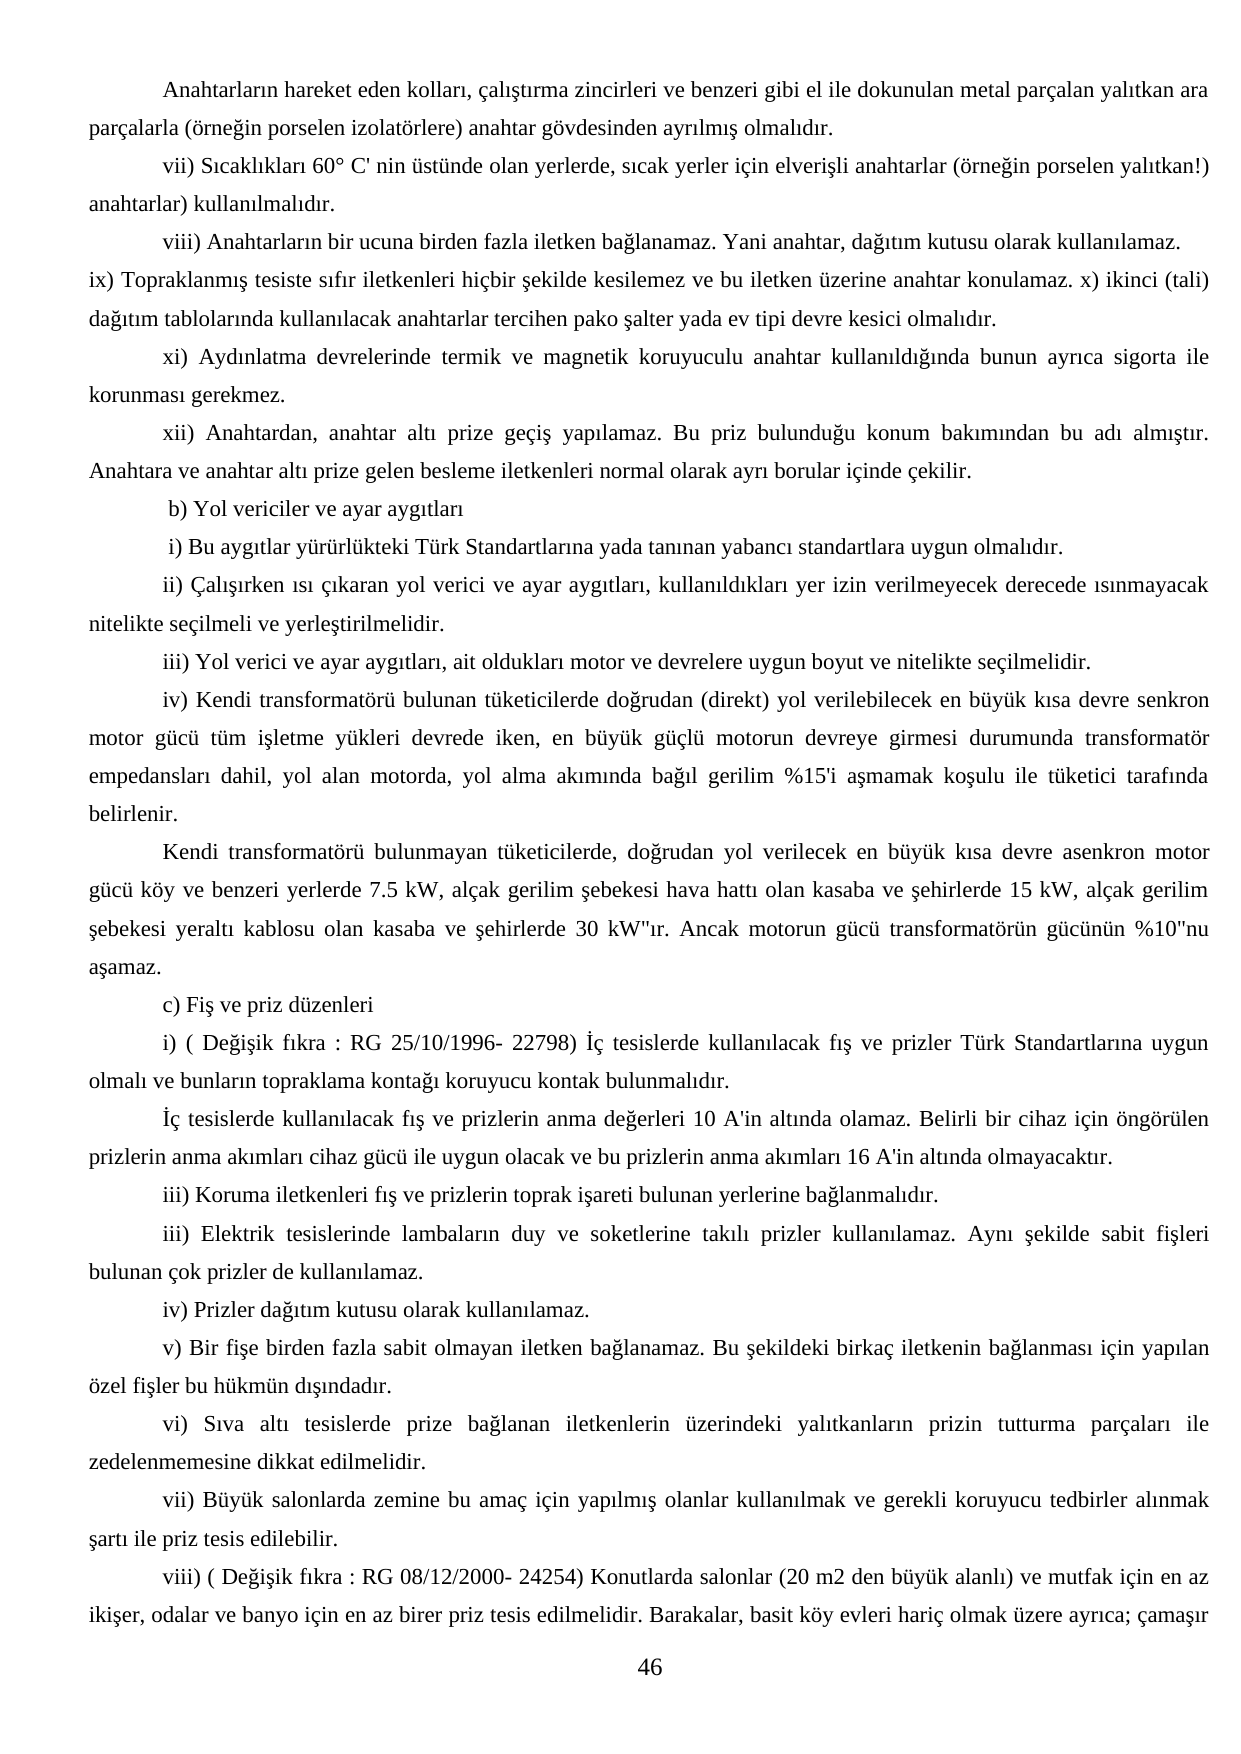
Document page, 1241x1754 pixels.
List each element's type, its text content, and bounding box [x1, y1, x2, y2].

text xi) Aydınlatma devrelerinde termik ve magnetik koruyuculu anahtar kullanıldığında bunun ayrıca sigorta ile korunması gerekmez. [88, 344, 1211, 407]
text Anahtarların hareket eden kolları, çalıştırma zincirleri ve benzeri gibi el ile dokunulan metal parçalan yalıtkan ara parçalarla (örneğin porselen izolatörlere) anahtar gövdesinden ayrılmış olmalıdır. [88, 77, 1211, 140]
text iii) Yol verici ve ayar aygıtları, ait oldukları motor ve devrelere uygun boyut ve nitelikte seçilmelidir. [88, 649, 1211, 674]
text vii) Sıcaklıkları 60° C' nin üstünde olan yerlerde, sıcak yerler için elverişli anahtarlar (örneğin porselen yalıtkan!) anahtarlar) kullanılmalıdır. [88, 153, 1211, 217]
text ii) Çalışırken ısı çıkaran yol verici ve ayar aygıtları, kullanıldıkları yer izin verilmeyecek derecede ısınmayacak nitelikte seçilmeli ve yerleştirilmelidir. [88, 572, 1211, 636]
text i) ( Değişik fıkra : RG 25/10/1996- 22798) İç tesislerde kullanılacak fış ve prizler Türk Standartlarına uygun olmalı ve bunların topraklama kontağı koruyucu kontak bulunmalıdır. [88, 1030, 1211, 1093]
text ix) Topraklanmış tesiste sıfır iletkenleri hiçbir şekilde kesilemez ve bu iletken üzerine anahtar konulamaz. x) ikinci (tali) dağıtım tablolarında kullanılacak anahtarlar tercihen pako şalter yada ev tipi devre kesici olmalıdır. [88, 267, 1211, 331]
text Kendi transformatörü bulunmayan tüketicilerde, doğrudan yol verilecek en büyük kısa devre asenkron motor gücü köy ve benzeri yerlerde 7.5 kW, alçak gerilim şebekesi hava hattı olan kasaba ve şehirlerde 15 kW, alçak gerilim şebekesi yeraltı kablosu olan kasaba ve şehirlerde 30 kW"ır. Ancak motorun gücü transformatörün gücünün %10"nu aşamaz. [88, 839, 1211, 979]
text iv) Kendi transformatörü bulunan tüketicilerde doğrudan (direkt) yol verilebilecek en büyük kısa devre senkron motor gücü tüm işletme yükleri devrede iken, en büyük güçlü motorun devreye girmesi durumunda transformatör empedansları dahil, yol alan motorda, yol alma akımında bağıl gerilim %15'i aşmamak koşulu ile tüketici tarafında belirlenir. [88, 687, 1211, 827]
text v) Bir fişe birden fazla sabit olmayan iletken bağlanamaz. Bu şekildeki birkaç iletkenin bağlanması için yapılan özel fişler bu hükmün dışındadır. [88, 1335, 1211, 1398]
text b) Yol vericiler ve ayar aygıtları [88, 496, 1211, 522]
text vi) Sıva altı tesislerde prize bağlanan iletkenlerin üzerindeki yalıtkanların prizin tutturma parçaları ile zedelenmemesine dikkat edilmelidir. [88, 1411, 1211, 1475]
text İç tesislerde kullanılacak fış ve prizlerin anma değerleri 10 A'in altında olamaz. Belirli bir cihaz için öngörülen prizlerin anma akımları cihaz gücü ile uygun olacak ve bu prizlerin anma akımları 16 A'in altında olmayacaktır. [88, 1106, 1211, 1170]
text iii) Koruma iletkenleri fış ve prizlerin toprak işareti bulunan yerlerine bağlanmalıdır. [88, 1182, 1211, 1208]
text vii) Büyük salonlarda zemine bu amaç için yapılmış olanlar kullanılmak ve gerekli koruyucu tedbirler alınmak şartı ile priz tesis edilebilir. [88, 1487, 1211, 1551]
text viii) ( Değişik fıkra : RG 08/12/2000- 24254) Konutlarda salonlar (20 m2 den büyük alanlı) ve mutfak için en az ikişer, odalar ve banyo için en az birer priz tesis edilmelidir. Barakalar, basit köy evleri hariç olmak üzere ayrıca; çamaşır [88, 1564, 1211, 1627]
text i) Bu aygıtlar yürürlükteki Türk Standartlarına yada tanınan yabancı standartlara uygun olmalıdır. [88, 534, 1211, 560]
text iv) Prizler dağıtım kutusu olarak kullanılamaz. [88, 1297, 1211, 1322]
text viii) Anahtarların bir ucuna birden fazla iletken bağlanamaz. Yani anahtar, dağıtım kutusu olarak kullanılamaz. [88, 229, 1211, 255]
text c) Fiş ve priz düzenleri [88, 992, 1211, 1017]
text iii) Elektrik tesislerinde lambaların duy ve soketlerine takılı prizler kullanılamaz. Aynı şekilde sabit fişleri bulunan çok prizler de kullanılamaz. [88, 1221, 1211, 1284]
text xii) Anahtardan, anahtar altı prize geçiş yapılamaz. Bu priz bulunduğu konum bakımından bu adı almıştır. Anahtara ve anahtar altı prize gelen besleme iletkenleri normal olarak ayrı borular içinde çekilir. [88, 420, 1211, 483]
